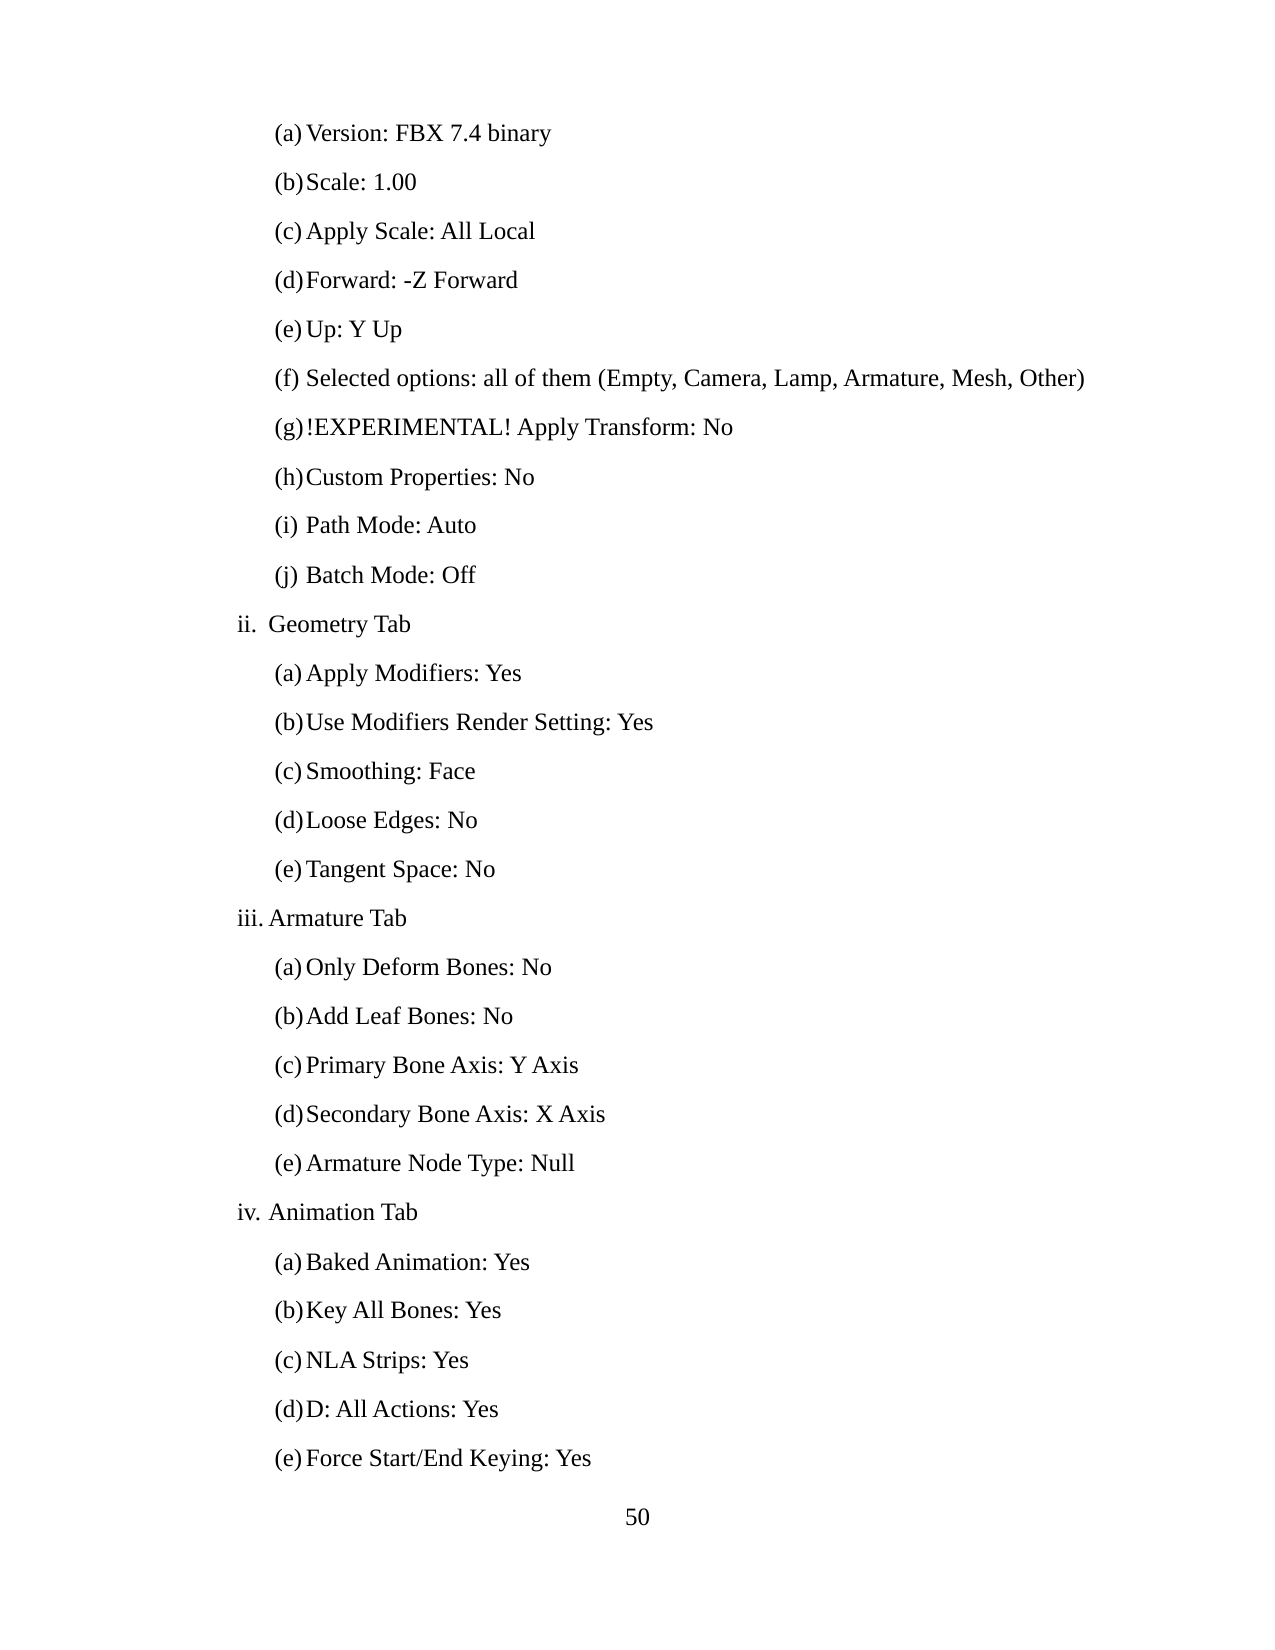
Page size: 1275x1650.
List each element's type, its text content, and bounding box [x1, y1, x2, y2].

list Geometry Tab [231, 609, 1157, 637]
list Armature Node Type: Null [268, 1148, 1157, 1177]
list Tangent Space: No [268, 854, 1157, 883]
list Batch Mode: Off [268, 560, 1157, 588]
list Animation Tab [231, 1197, 1157, 1226]
list Custom Properties: No [268, 462, 1157, 490]
list Version: FBX 7.4 binary [268, 118, 1157, 147]
list NLA Strips: Yes [268, 1345, 1157, 1373]
list Selected options: all of them (Empty, Camera, Lamp, Armature, Mesh, Other) [268, 363, 1157, 392]
list Path Mode: Auto [268, 511, 1157, 539]
list !EXPERIMENTAL! Apply Transform: No [268, 412, 1157, 441]
list Secondary Bone Axis: X Axis [268, 1099, 1157, 1128]
list Baked Animation: Yes [268, 1247, 1157, 1275]
list Loose Edges: No [268, 805, 1157, 834]
list Armature Tab [231, 903, 1157, 932]
list Use Modifiers Render Setting: Yes [268, 707, 1157, 736]
list Apply Modifiers: Yes [268, 658, 1157, 687]
list Up: Y Up [268, 314, 1157, 343]
list Smoothing: Face [268, 756, 1157, 785]
list Primary Bone Axis: Y Axis [268, 1050, 1157, 1079]
list Force Start/End Keying: Yes [268, 1443, 1157, 1472]
list Forward: -Z Forward [268, 265, 1157, 294]
list Only Deform Bones: No [268, 952, 1157, 981]
list Apply Scale: All Local [268, 216, 1157, 245]
list D: All Actions: Yes [268, 1394, 1157, 1422]
list Add Leaf Bones: No [268, 1001, 1157, 1030]
list Key All Bones: Yes [268, 1296, 1157, 1324]
list Scale: 1.00 [268, 167, 1157, 196]
